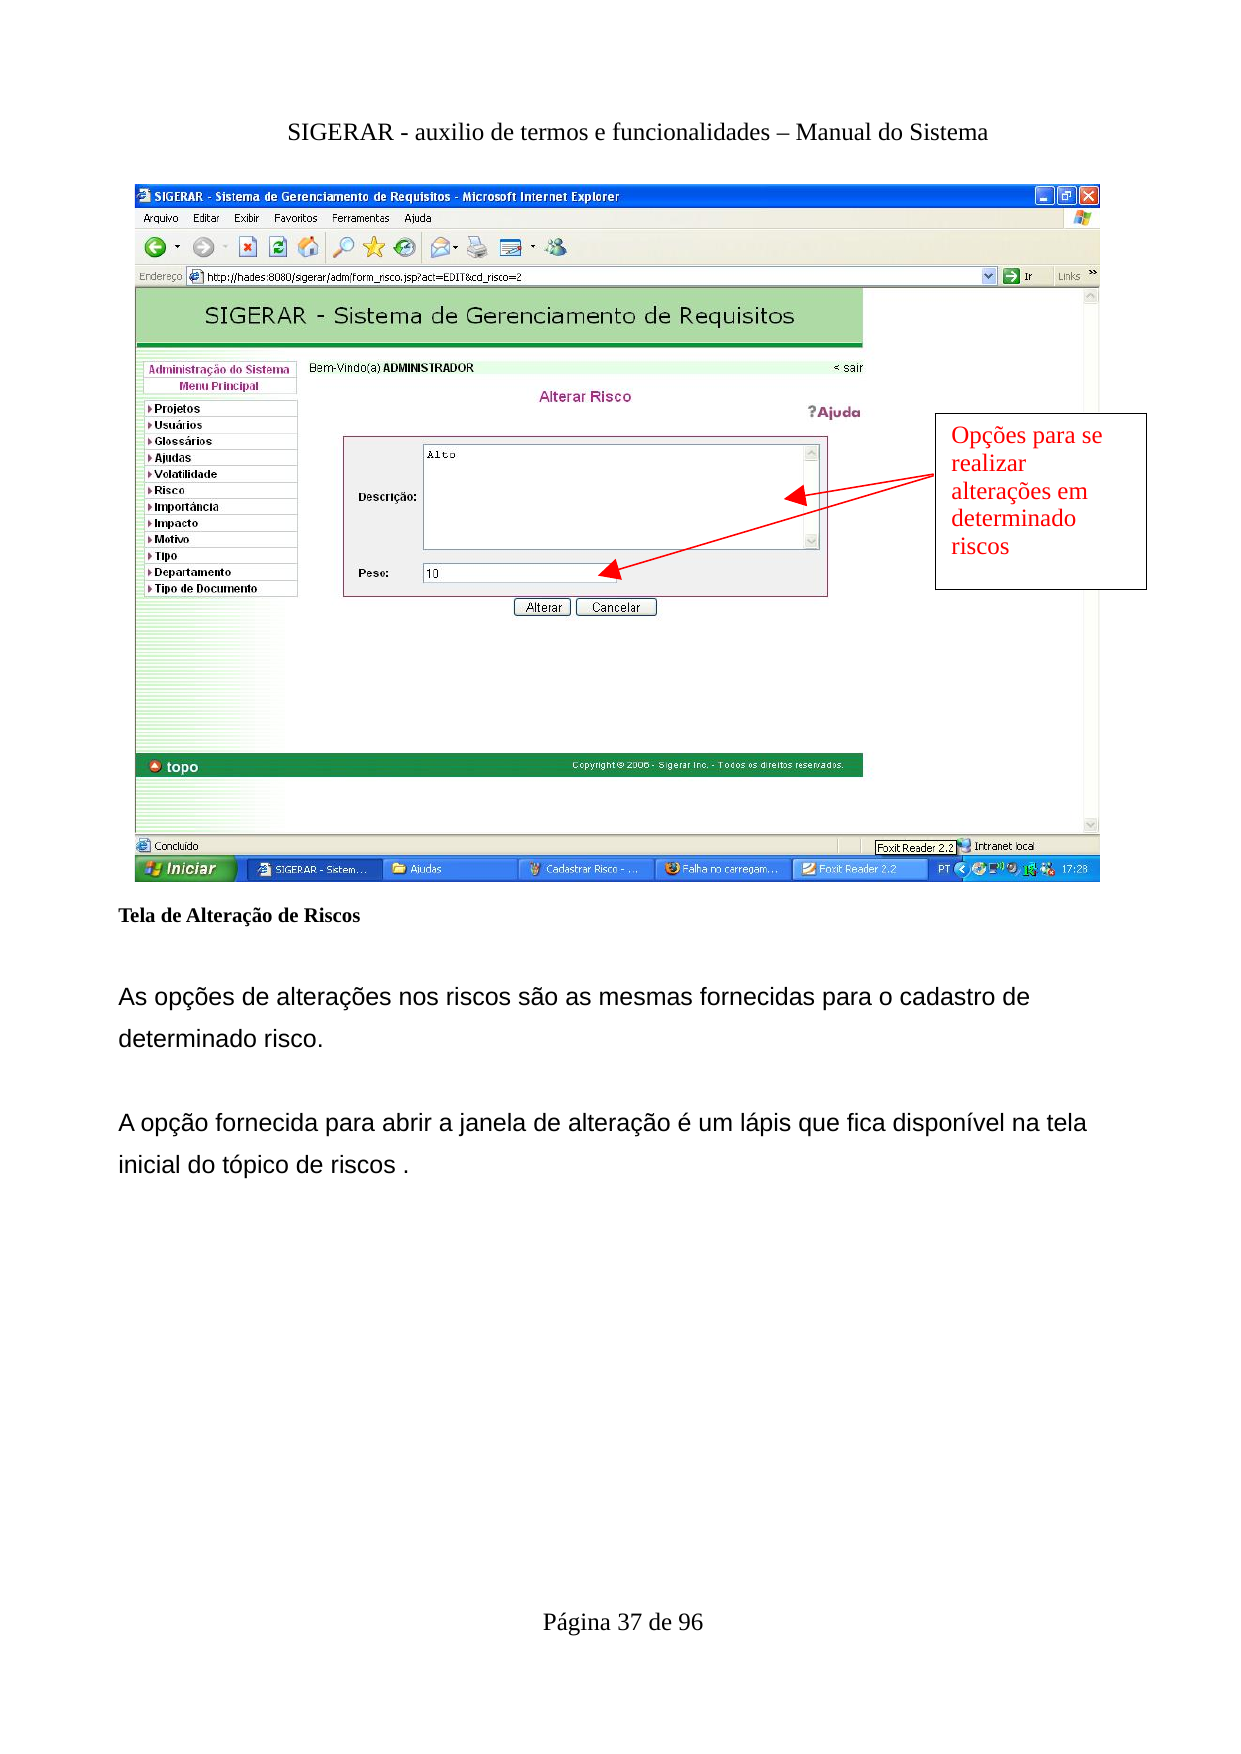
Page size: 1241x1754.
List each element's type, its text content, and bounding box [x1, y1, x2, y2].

picture [134, 184, 1100, 882]
text A opção fornecida para abrir a janela de alteração é um lápis que fica disponível na tela inicial do tópico de riscos . [118, 1108, 1134, 1178]
text Tela de Alteração de Riscos [118, 904, 1134, 927]
text Opções para se realizar alterações em determinado riscos [951, 421, 1130, 560]
text As opções de alterações nos riscos são as mesmas fornecidas para o cadastro de determinado risco. [118, 983, 1134, 1053]
